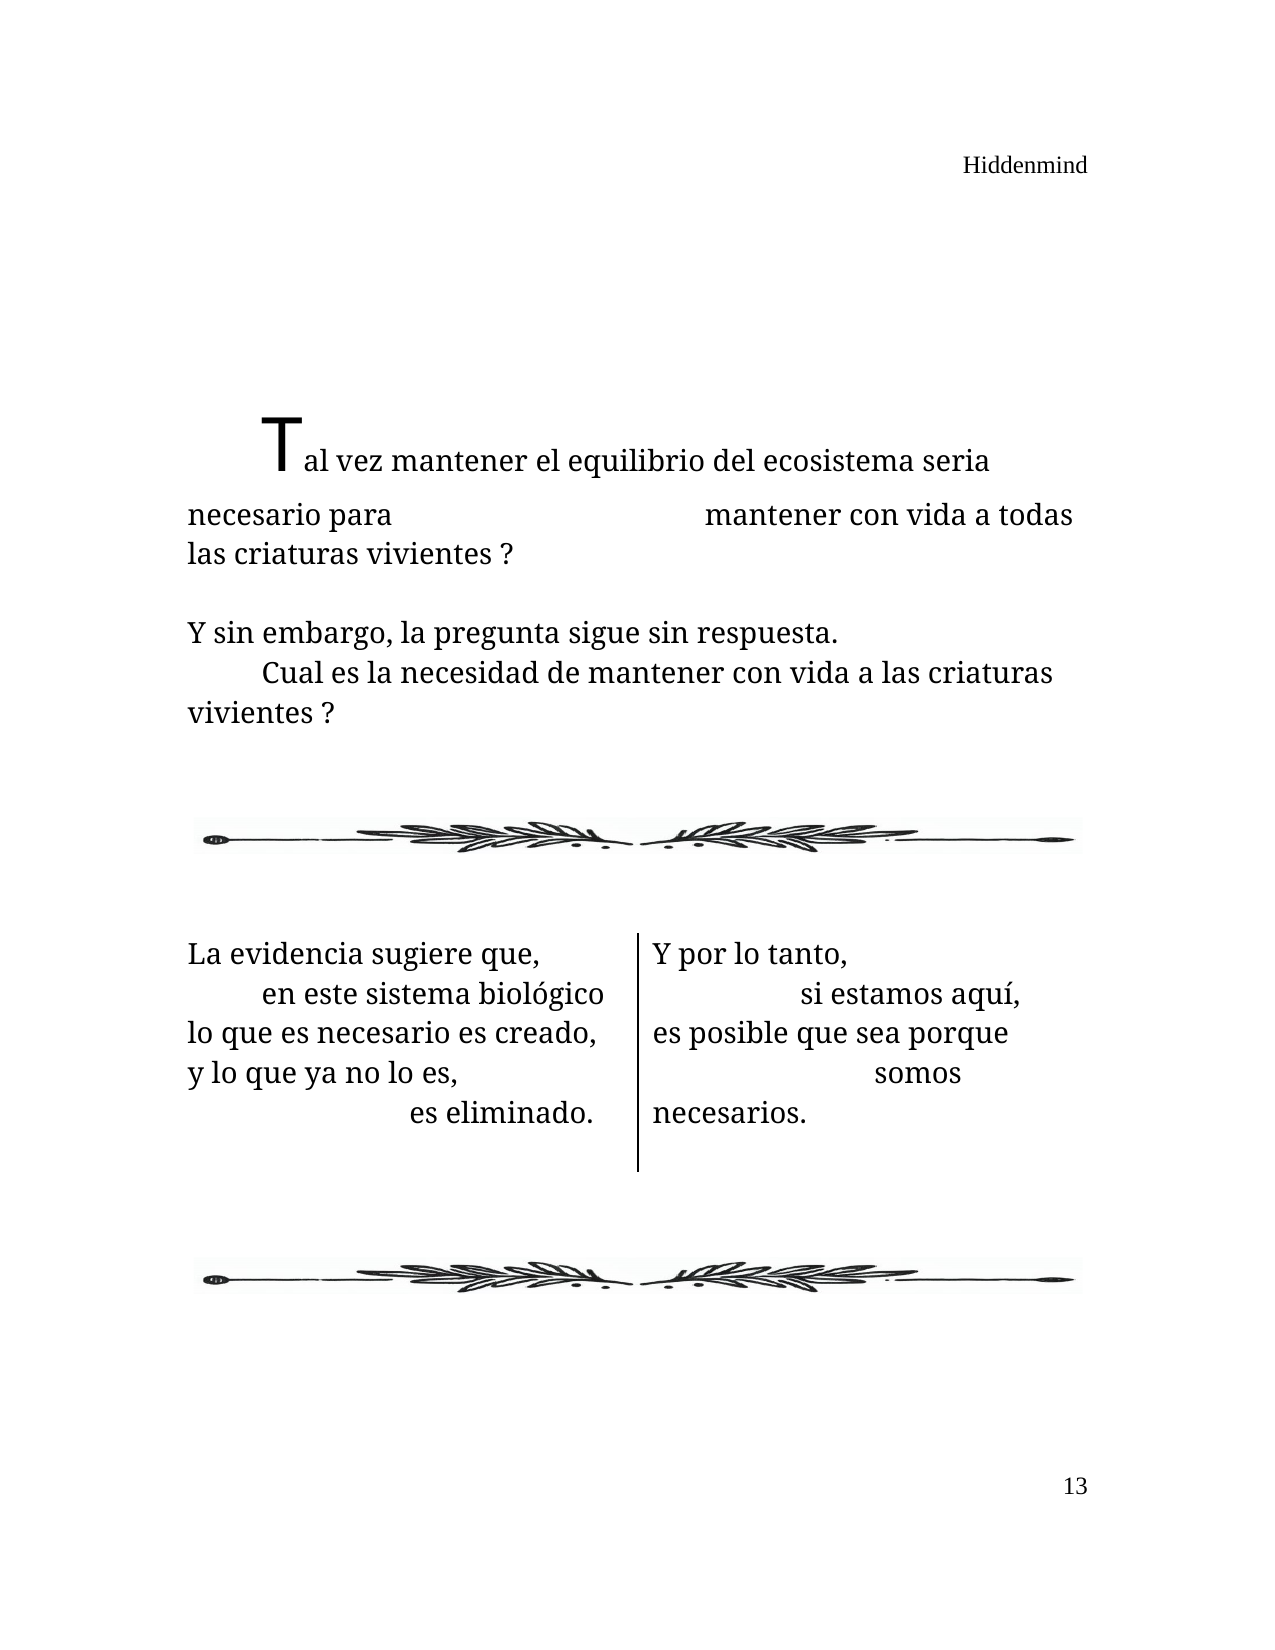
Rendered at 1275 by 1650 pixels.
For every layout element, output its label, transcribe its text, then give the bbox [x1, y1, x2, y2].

text en este sistema biológico [187, 973, 622, 1013]
text Y sin embargo, la pregunta sigue sin respuesta. [187, 613, 1087, 652]
picture [193, 817, 1083, 854]
text somos necesarios. [652, 1052, 1087, 1132]
picture [193, 1257, 1083, 1294]
text Cual es la necesidad de mantener con vida a las criaturas vivientes ? [187, 652, 1087, 732]
text es posible que sea porque [652, 1013, 1087, 1052]
text si estamos aquí, [652, 973, 1087, 1013]
text La evidencia sugiere que, [187, 933, 622, 973]
text lo que es necesario es creado, [187, 1013, 622, 1052]
text y lo que ya no lo es, [187, 1052, 622, 1092]
text Y por lo tanto, [652, 933, 1087, 973]
text es eliminado. [187, 1092, 622, 1132]
text Tal vez mantener el equilibrio del ecosistema seria necesario para mantener con vida a todas las criaturas vivientes ? [187, 392, 1087, 573]
